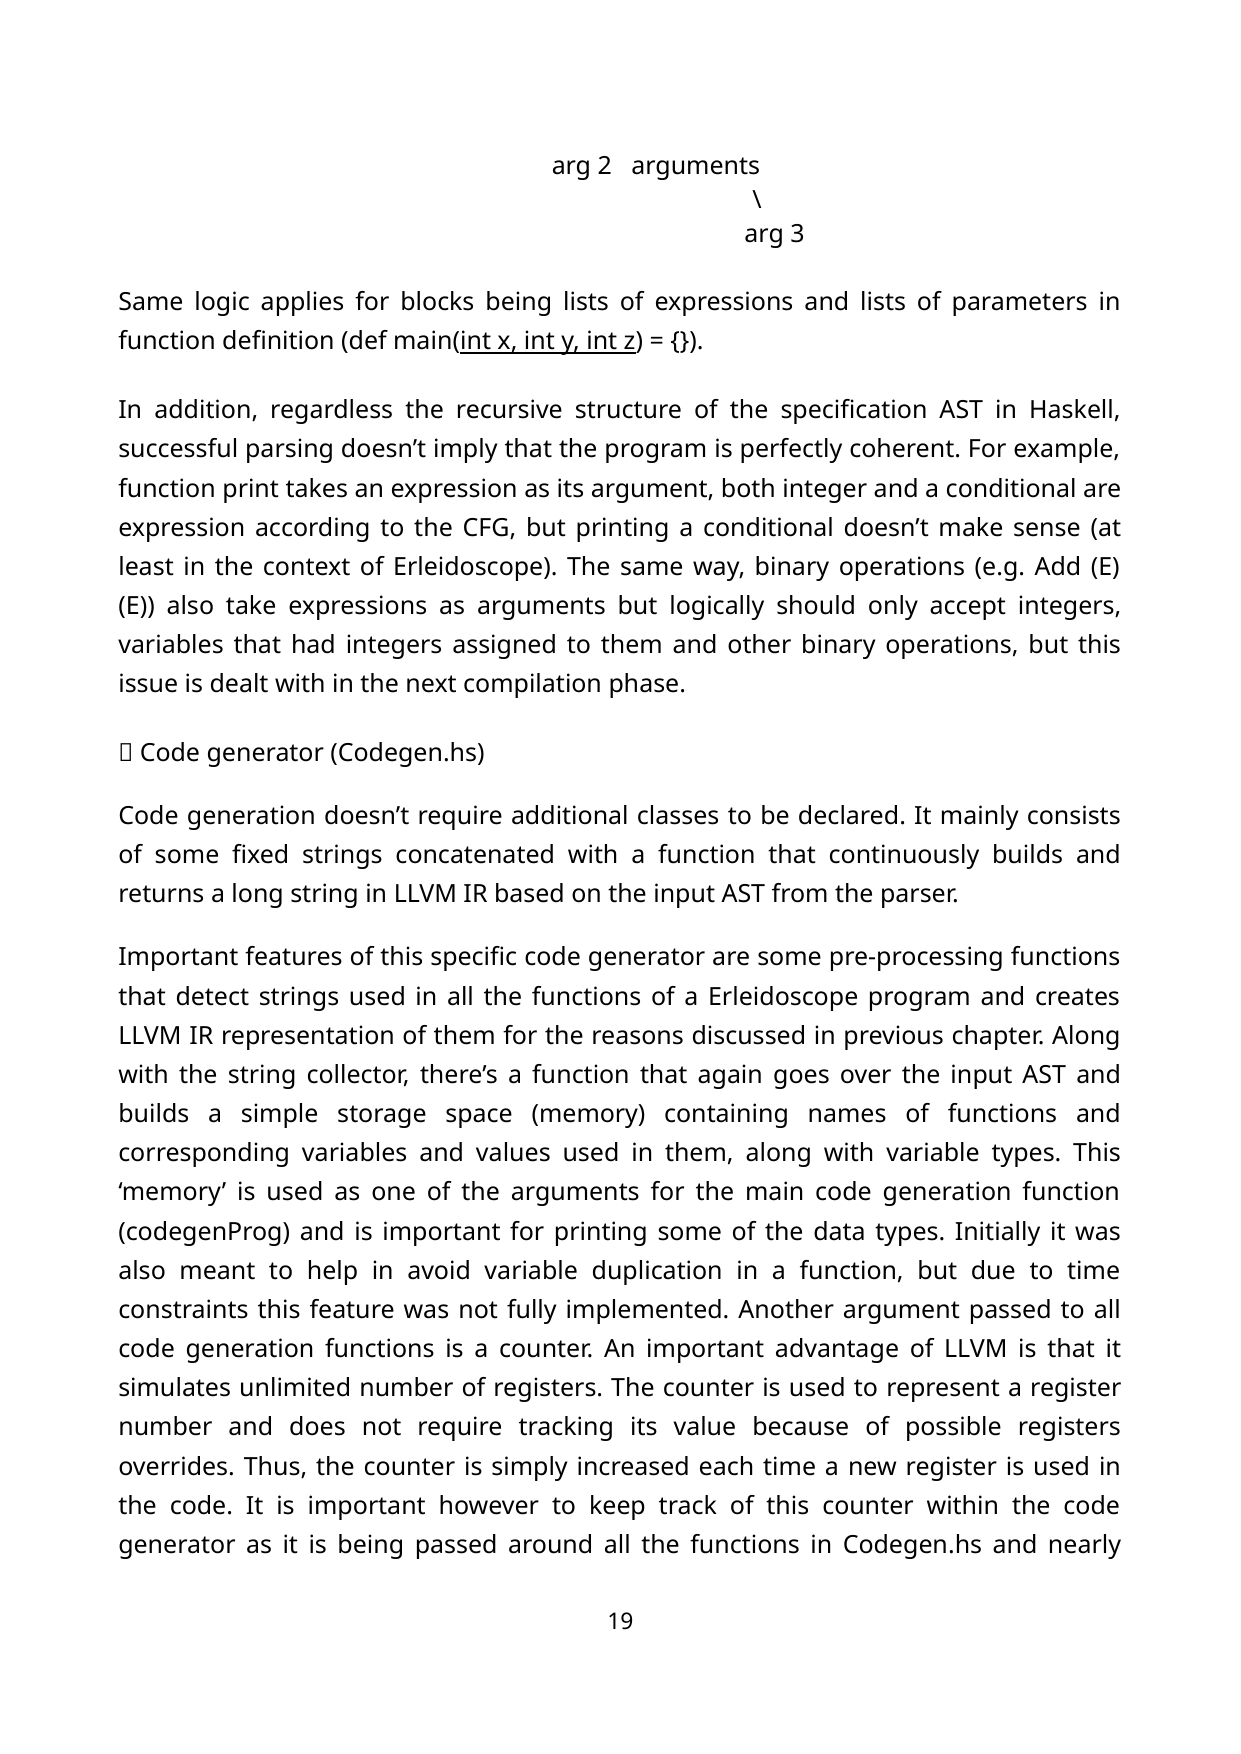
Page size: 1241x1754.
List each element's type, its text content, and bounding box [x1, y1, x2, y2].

text In addition, regardless the recursive structure of the specification AST in Haskell, successful parsing doesn’t imply that the program is perfectly coherent. For example, function print takes an expression as its argument, both integer and a conditional are expression according to the CFG, but printing a conditional doesn’t make sense (at least in the context of Erleidoscope). The same way, binary operations (e.g. Add (E) (E)) also take expressions as arguments but logically should only accept integers, variables that had integers assigned to them and other binary operations, but this issue is dealt with in the next compilation phase. [118, 392, 1122, 700]
subtitle  Code generator (Codegen.hs) [118, 735, 1122, 769]
text Code generation doesn’t require additional classes to be declared. It mainly consists of some fixed strings concatenated with a function that continuously builds and returns a long string in LLVM IR based on the input AST from the parser. [118, 798, 1122, 910]
text Same logic applies for blocks being lists of expressions and lists of parameters in function definition (def main(int x, int y, int z) = {}). [118, 284, 1122, 357]
text Important features of this specific code generator are some pre-processing functions that detect strings used in all the functions of a Erleidoscope program and creates LLVM IR representation of them for the reasons discussed in previous chapter. Along with the string collector, there’s a function that again goes over the input AST and builds a simple storage space (memory) containing names of functions and corresponding variables and values used in them, along with variable types. This ‘memory’ is used as one of the arguments for the main code generation function (codegenProg) and is important for printing some of the data types. Initially it was also meant to help in avoid variable duplication in a function, but due to time constraints this feature was not fully implemented. Another argument passed to all code generation functions is a counter. An important advantage of LLVM is that it simulates unlimited number of registers. The counter is used to represent a register number and does not require tracking its value because of possible registers overrides. Thus, the counter is simply increased each time a new register is used in the code. It is important however to keep track of this counter within the code generator as it is being passed around all the functions in Codegen.hs and nearly [118, 939, 1122, 1561]
text arg 2 arguments [118, 148, 1122, 182]
text arg 3 [118, 216, 1122, 250]
text \ [118, 182, 1122, 216]
